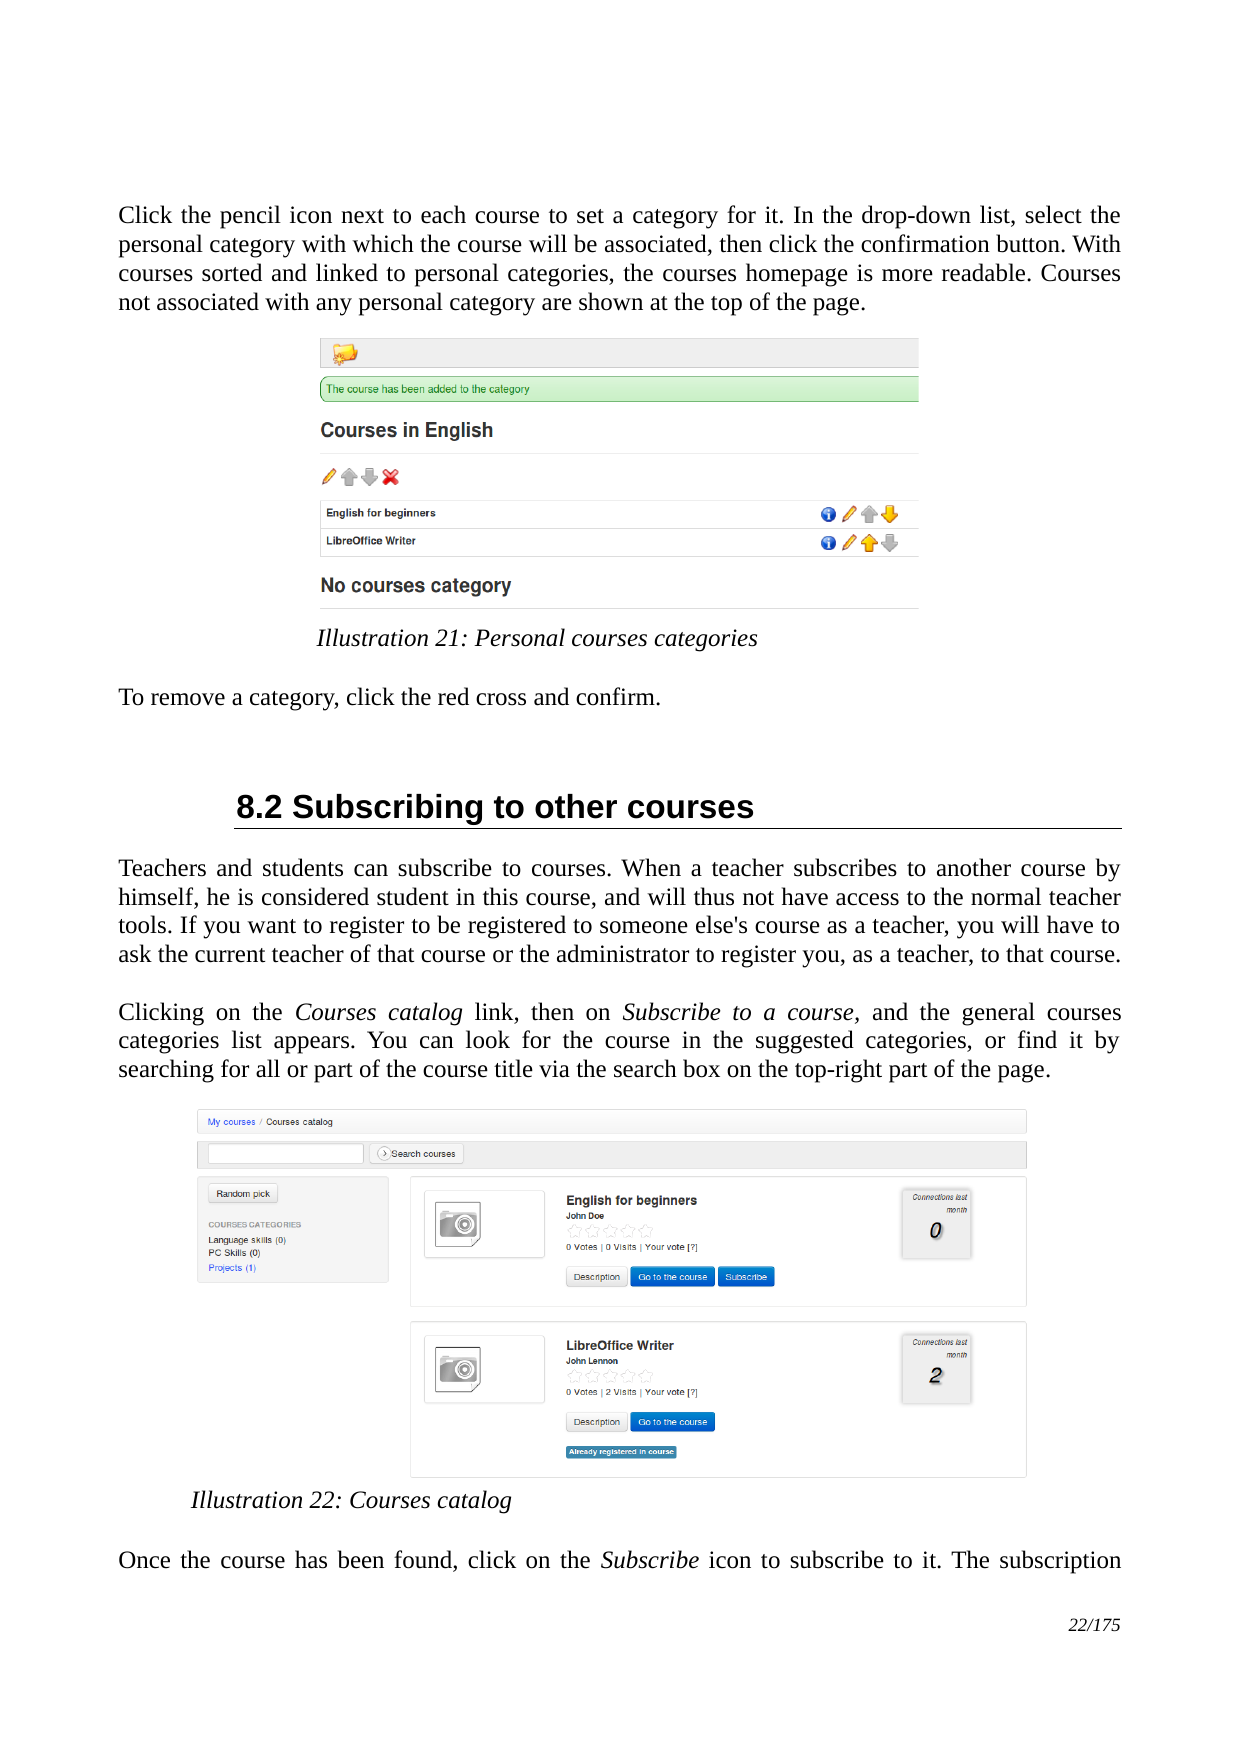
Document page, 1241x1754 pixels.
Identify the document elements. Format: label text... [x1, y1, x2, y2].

picture [189, 1109, 1033, 1486]
text Click the pencil icon next to each course to set a category for it. In the drop-down list, select the personal category with which the course will be associated, then click the confirmation button. With courses sorted and linked to personal categories, the courses homepage is more readable. Courses not associated with any personal category are shown at the top of the page. [118, 200, 1122, 315]
text Clicking on the Courses catalog link, then on Subscribe to a course, and the general courses categories list appears. You can look for the course in the suggested categories, or find it by searching for all or part of the course title via the search box on the top-right part of the page. [118, 997, 1122, 1083]
text Teachers and students can subscribe to courses. When a teacher subscribes to another course by himself, he is considered student in this course, and will thus not have access to the normal teacher tools. If you want to register to be registered to someone else's course as a teacher, you will have to ask the current teacher of that course or the administrator to register you, as a teacher, to that course. [118, 853, 1122, 968]
text To remove a category, click the red cross and confirm. [118, 682, 1122, 711]
picture [314, 330, 919, 624]
text Illustration 22: Courses catalog [191, 1486, 1031, 1514]
text Illustration 21: Personal courses categories [316, 624, 917, 652]
text Once the course has been found, click on the Subscribe icon to subscribe to it. The subscription [118, 1545, 1122, 1574]
subtitle Subscribing to other courses [234, 787, 1122, 828]
